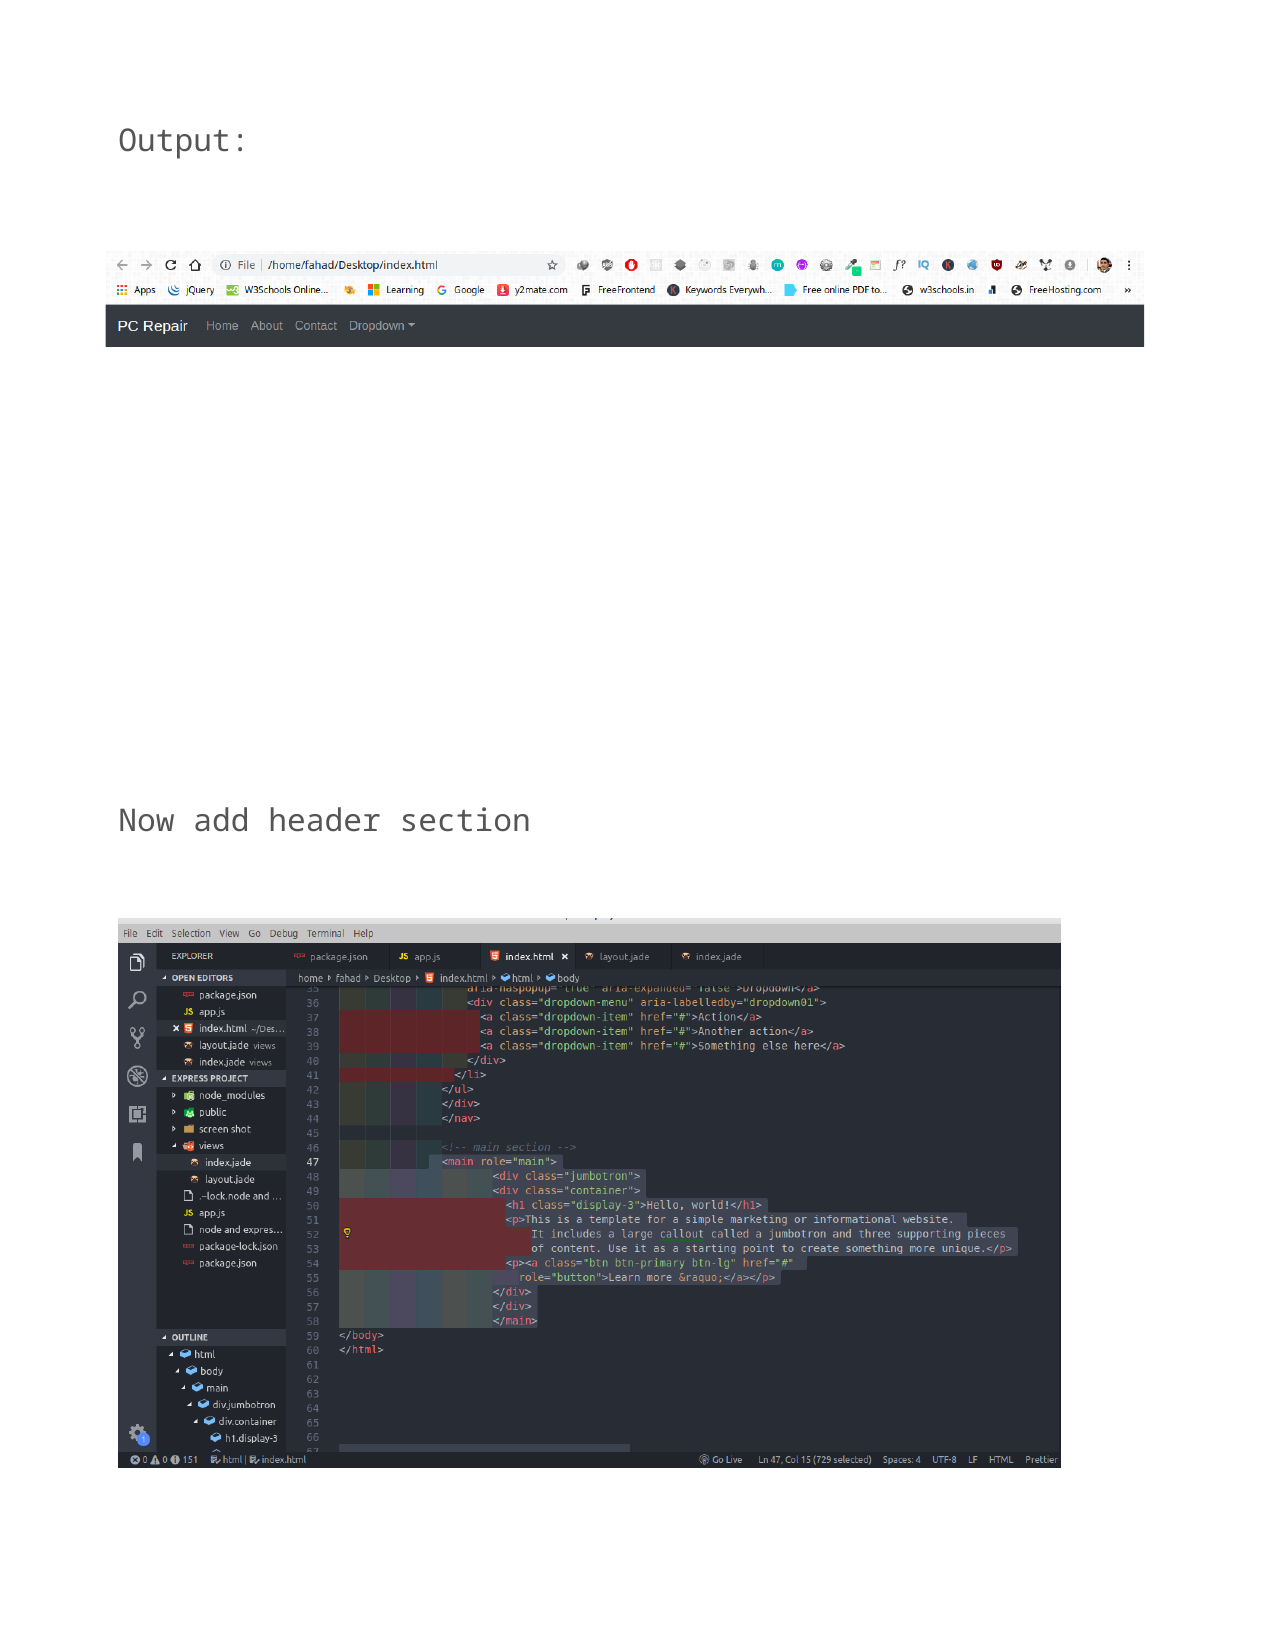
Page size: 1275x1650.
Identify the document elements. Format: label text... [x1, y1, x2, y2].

picture [105, 251, 1145, 671]
text Output: [118, 118, 1157, 161]
text Now add header section [118, 798, 1157, 841]
picture [118, 918, 1061, 1468]
